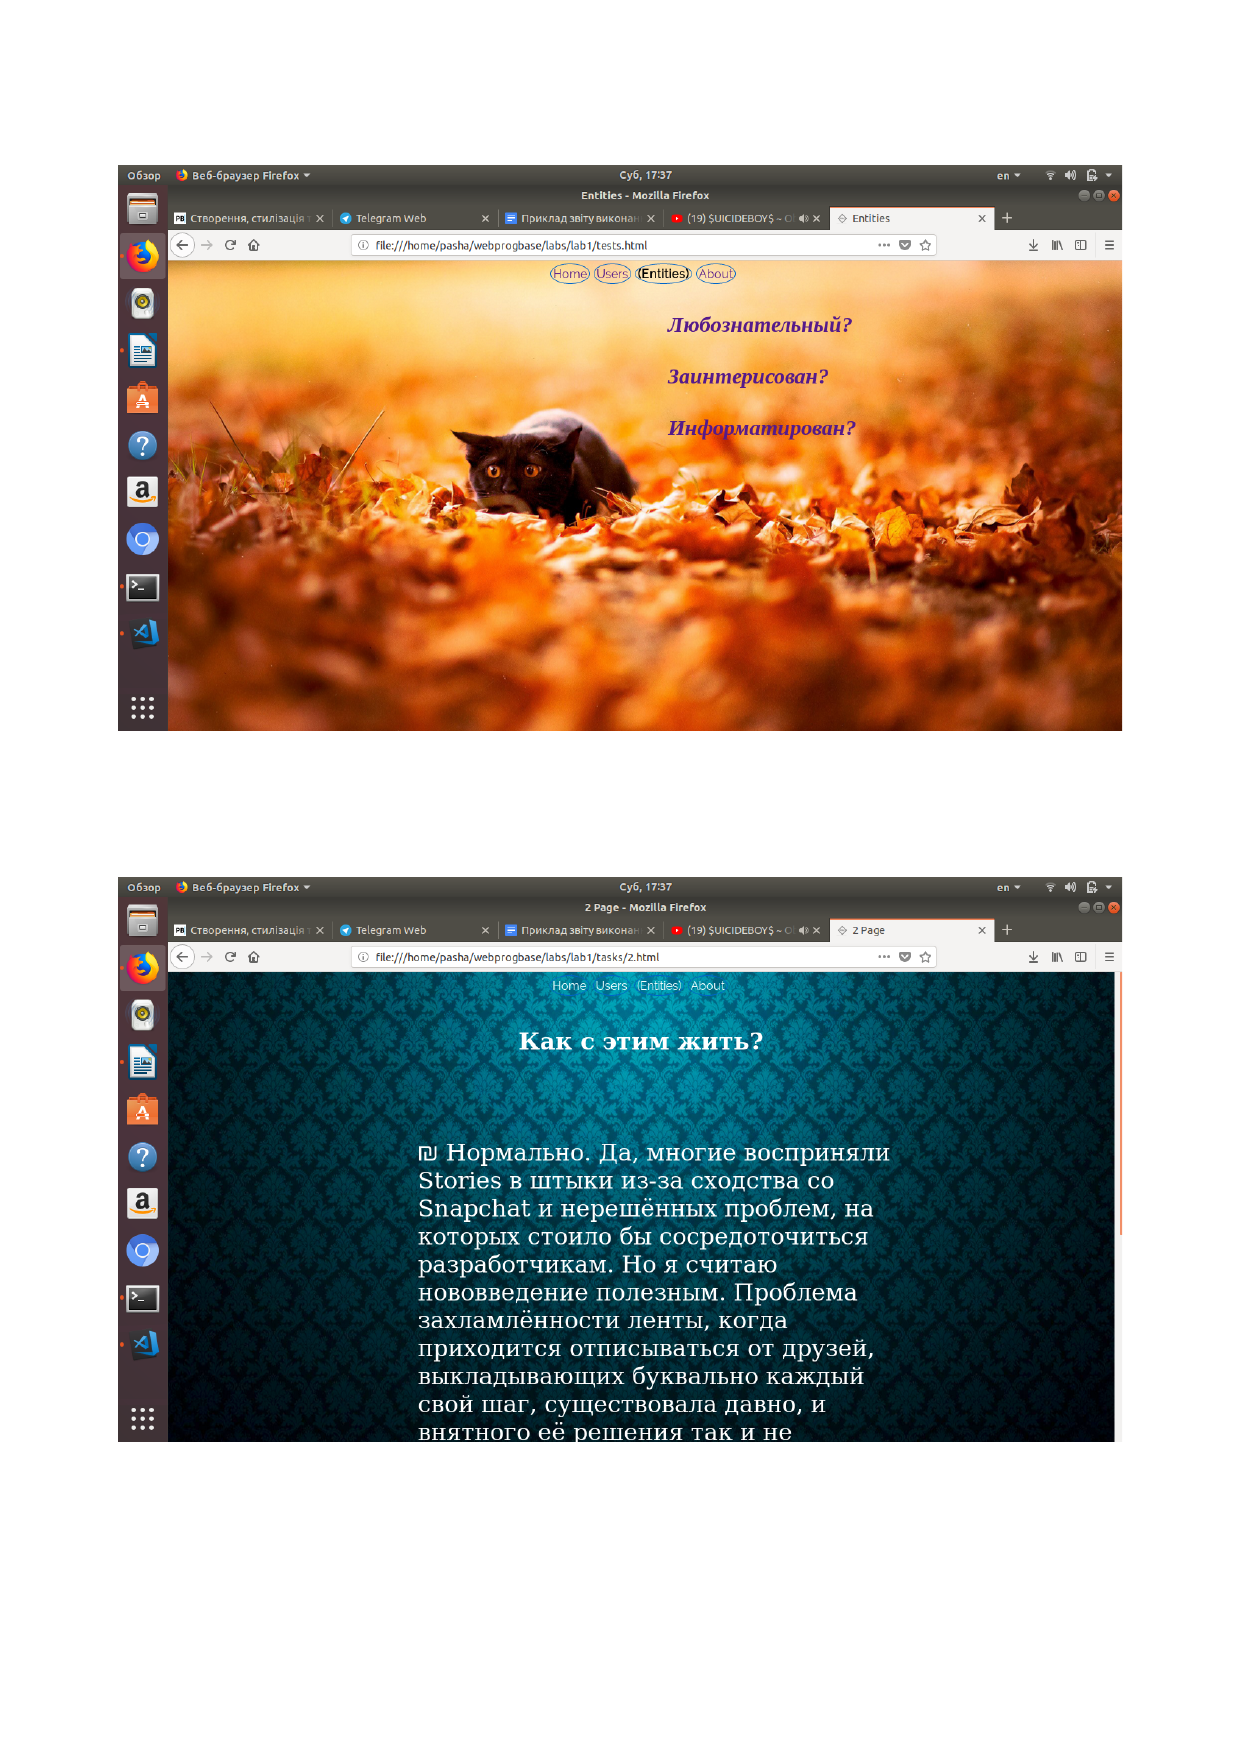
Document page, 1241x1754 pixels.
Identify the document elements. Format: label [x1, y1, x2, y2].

picture [118, 877, 1123, 1442]
picture [118, 165, 1123, 731]
